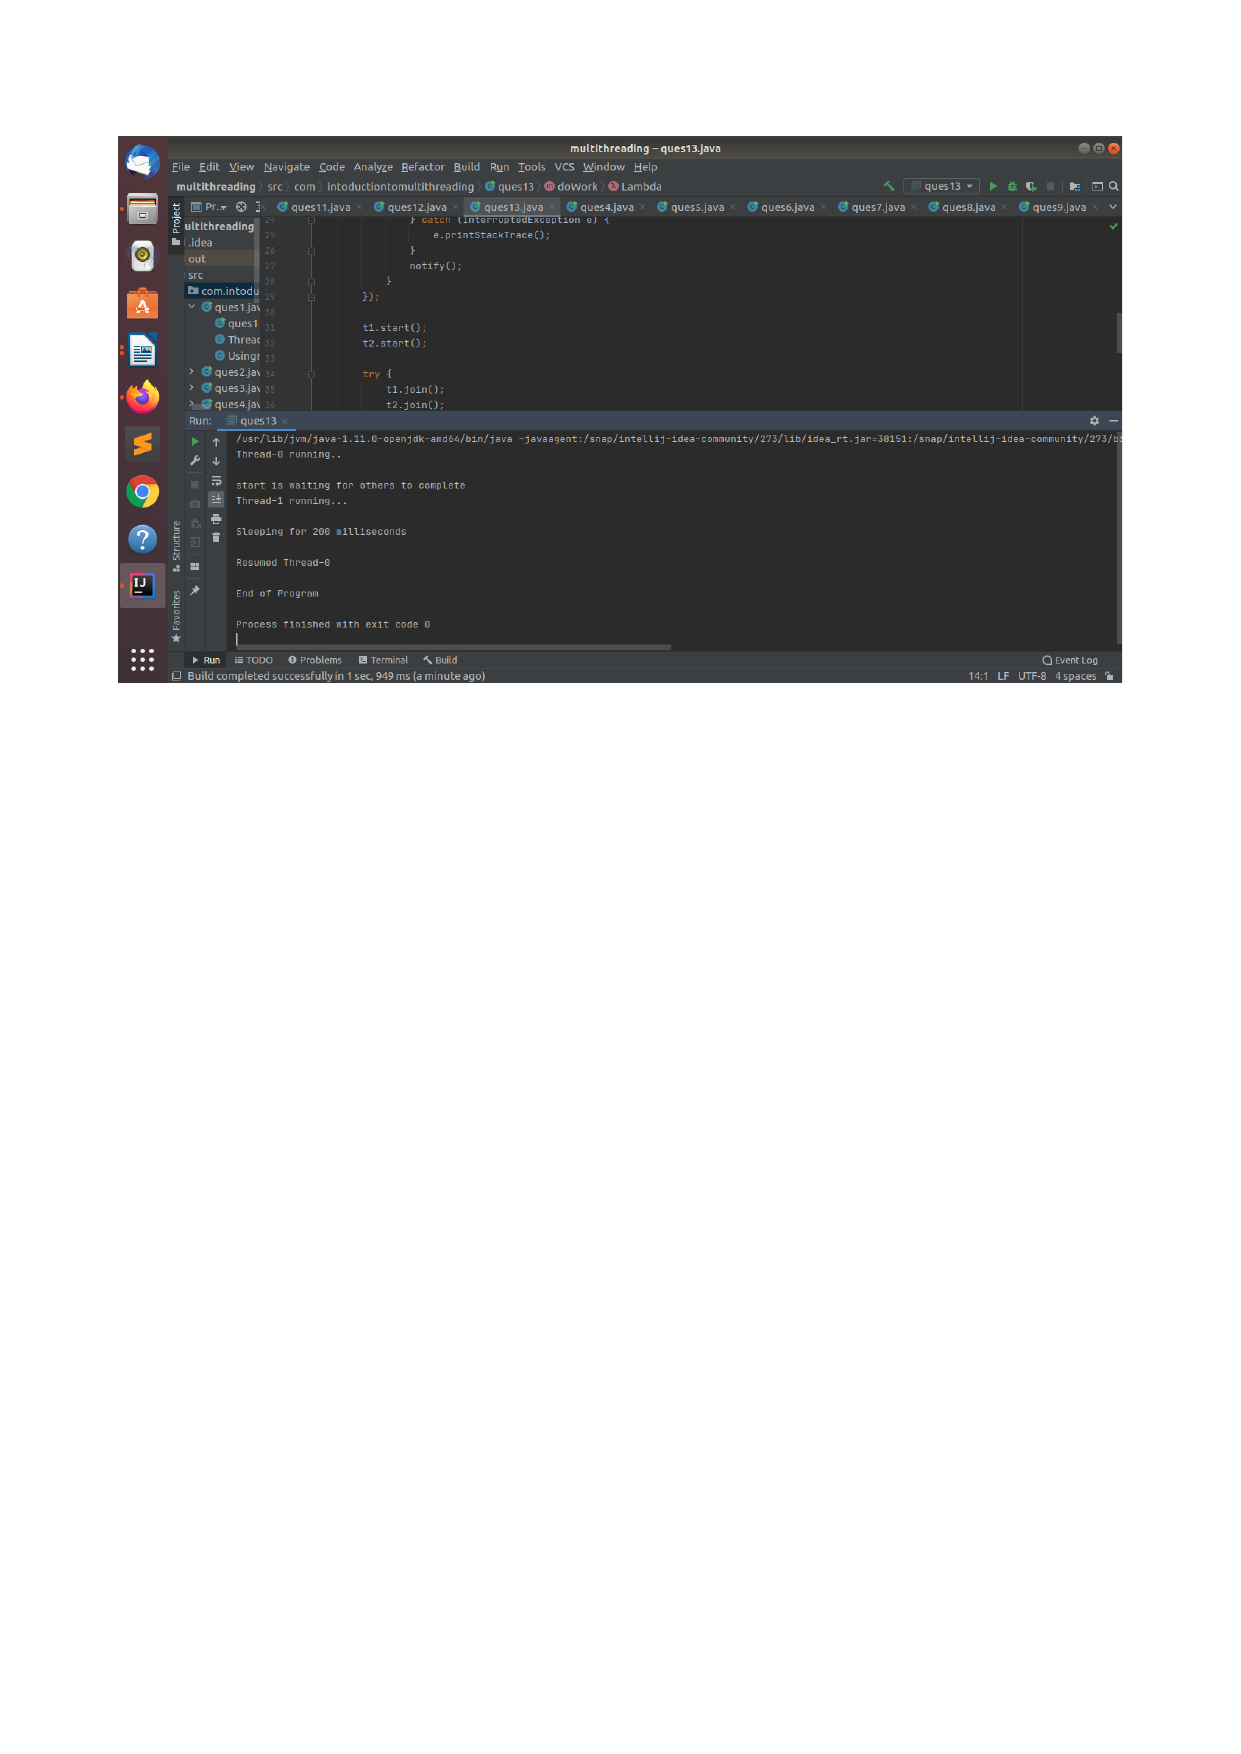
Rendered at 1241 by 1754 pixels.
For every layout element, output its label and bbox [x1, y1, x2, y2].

picture [118, 136, 1123, 683]
